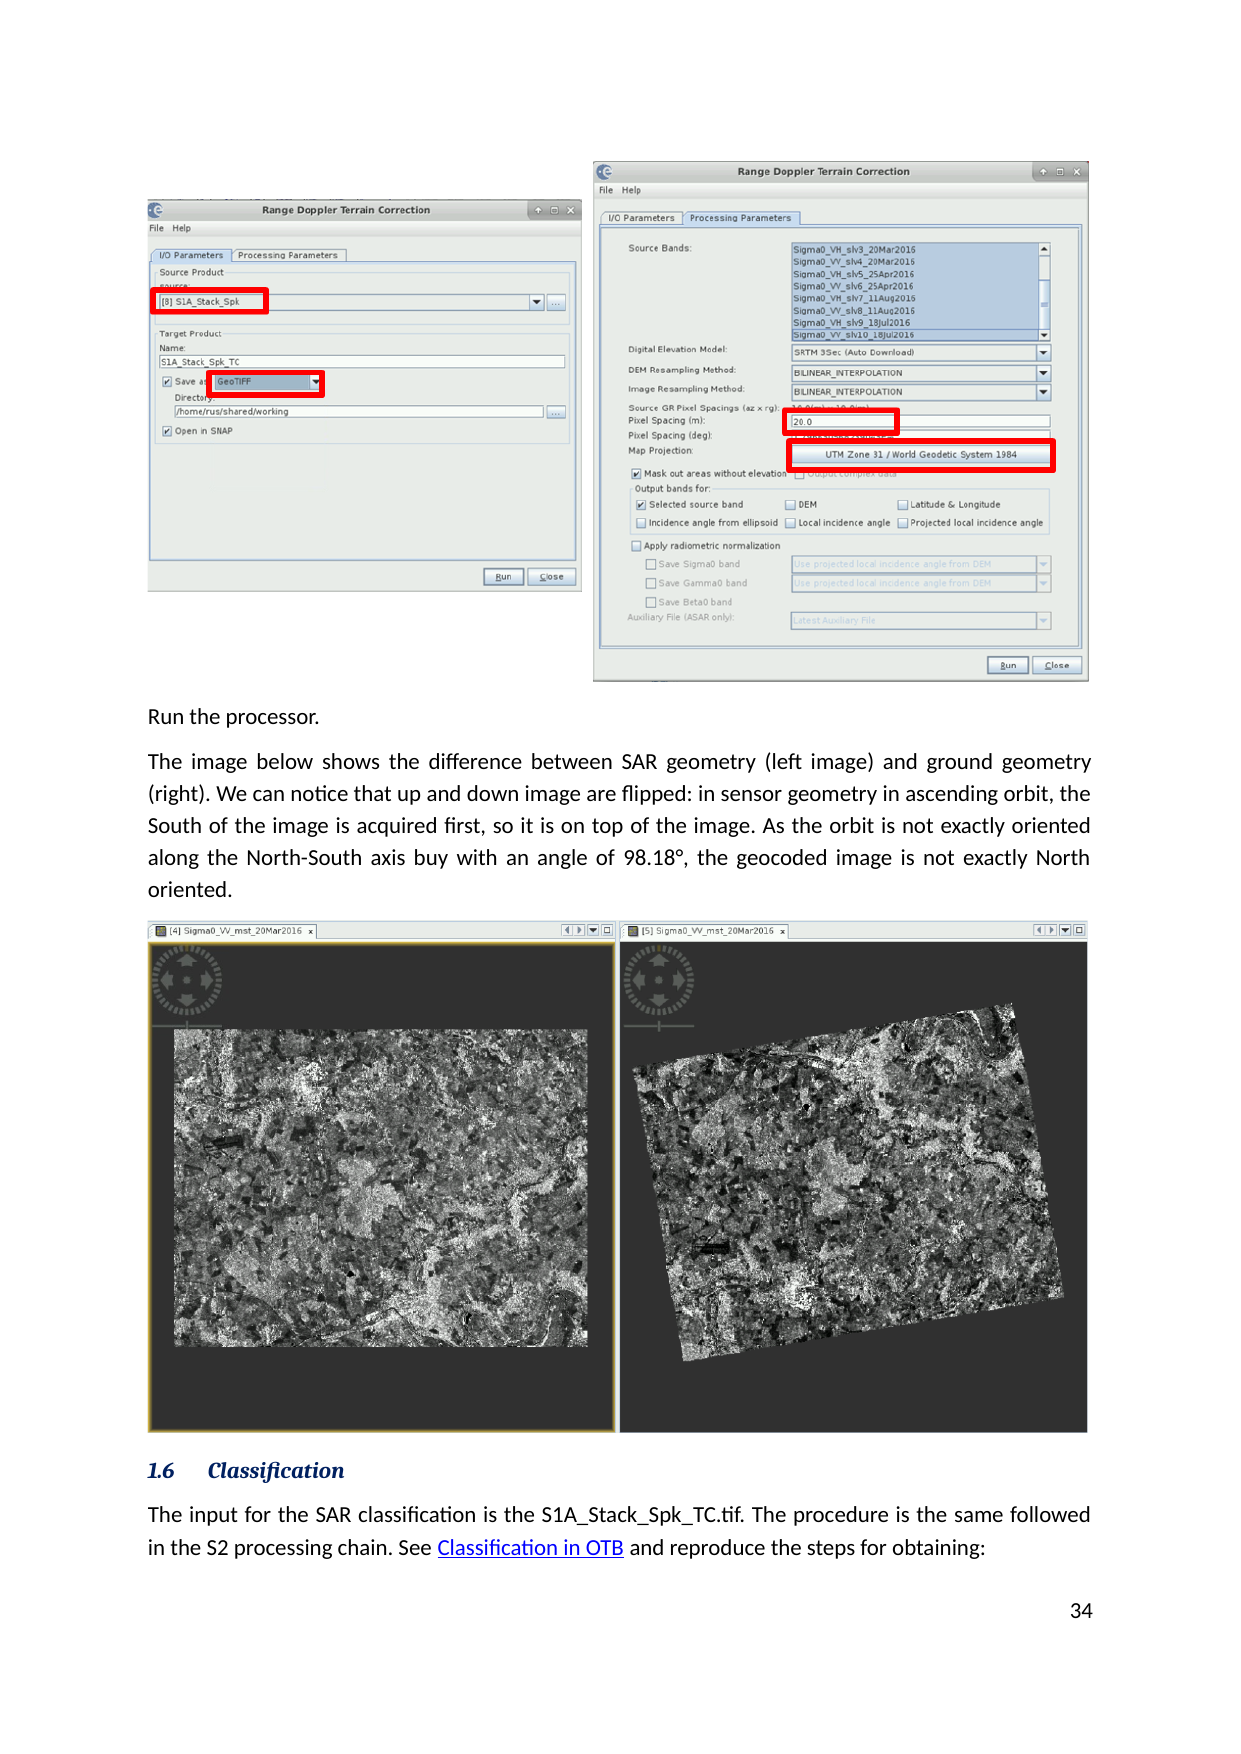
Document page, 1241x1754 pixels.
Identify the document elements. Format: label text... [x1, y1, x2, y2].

text The image below shows the difference between SAR geometry (left image) and ground geometry (right). We can notice that up and down image are flipped: in sensor geometry in ascending orbit, the South of the image is acquired first, so it is on top of the image. As the orbit is not exactly oriented along the North-South axis buy with an angle of 98.18°, the geocoded image is not exactly North oriented. [148, 747, 1093, 903]
picture [147, 147, 1093, 686]
text Run the processor. [148, 702, 1093, 730]
picture [147, 920, 1088, 1433]
text The input for the SAR classification is the S1A_Stack_Spk_TC.tif. The procedure is the same followed in the S2 processing chain. See Classification in OTB and reproduce the steps for obtaining: [148, 1500, 1093, 1561]
subtitle Classification [148, 1458, 1093, 1484]
